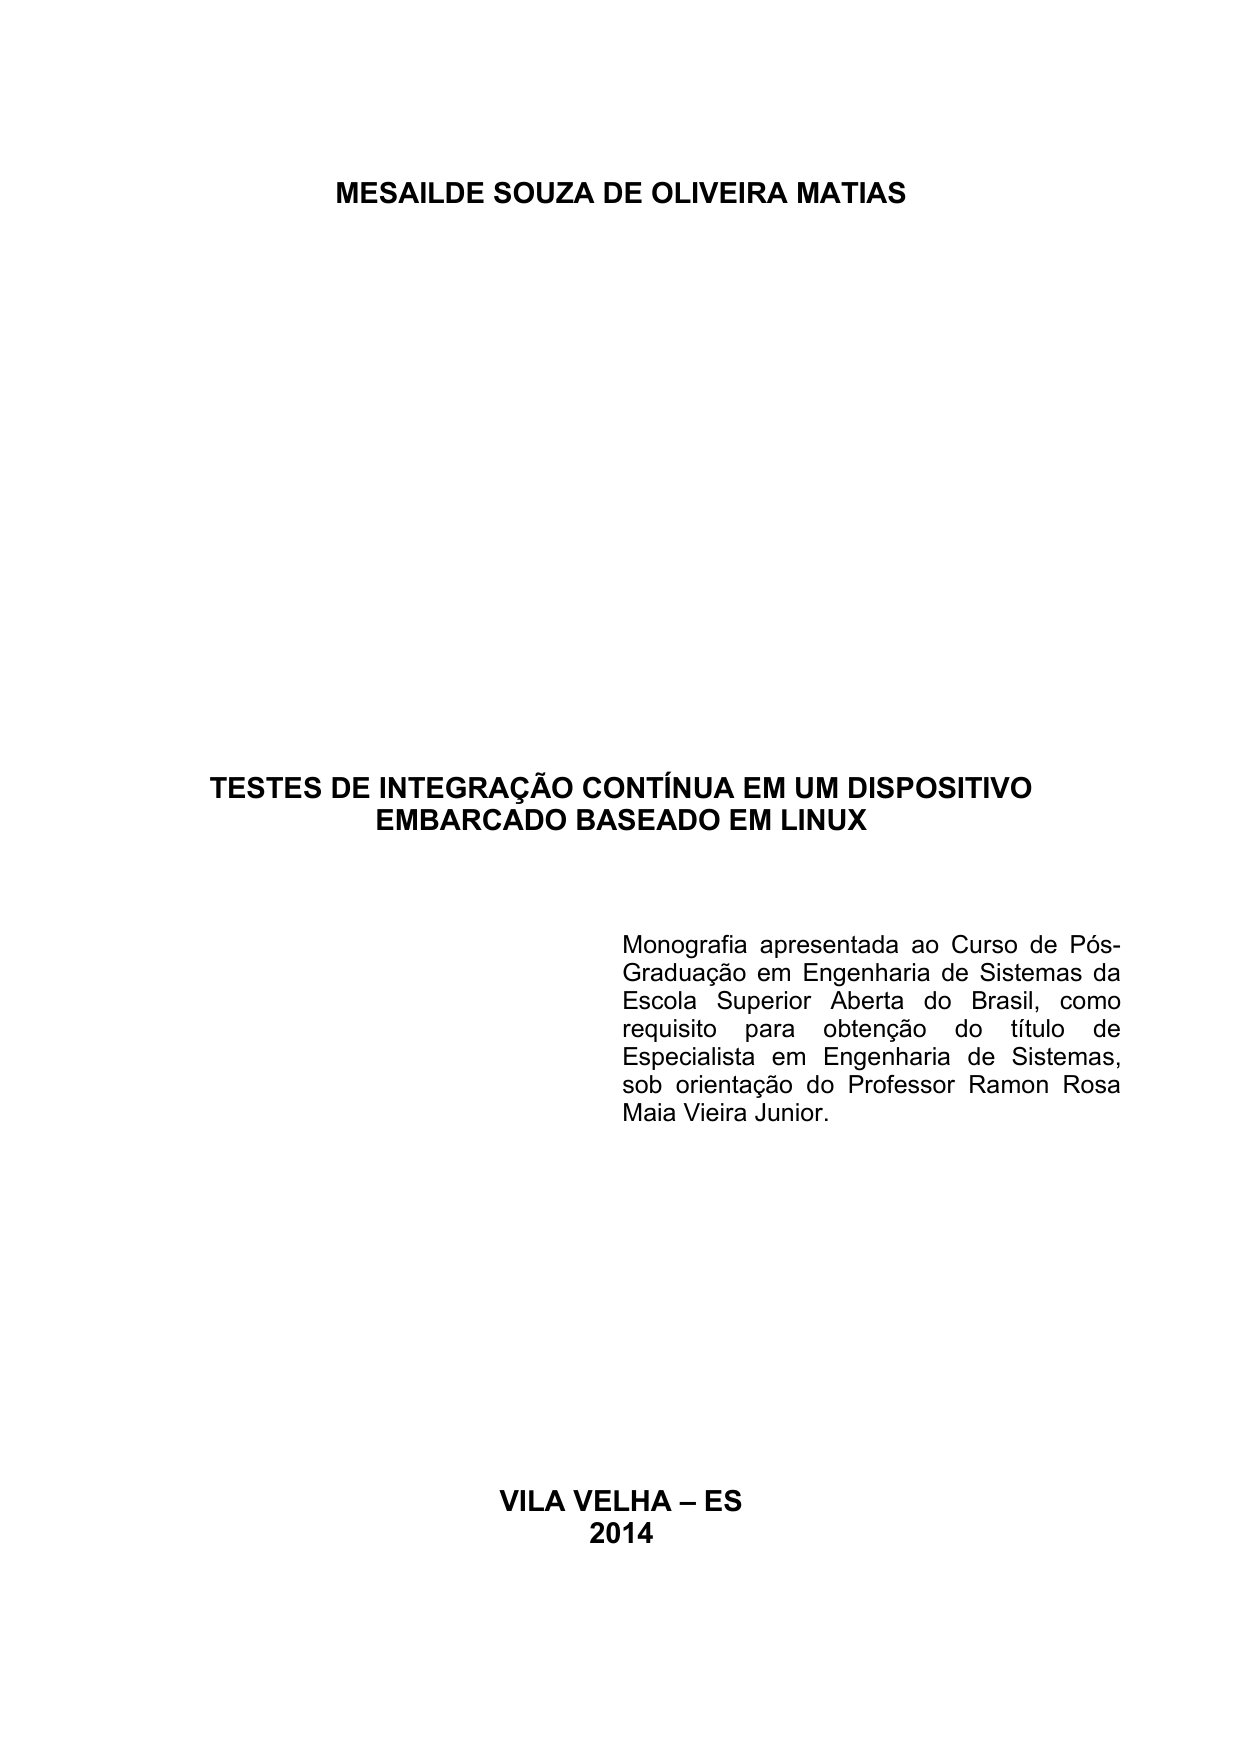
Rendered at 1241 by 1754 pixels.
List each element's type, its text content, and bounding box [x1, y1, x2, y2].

text MESAILDE SOUZA DE OLIVEIRA MATIAS [120, 177, 1122, 210]
text TESTES DE INTEGRAÇÃO CONTÍNUA EM UM DISPOSITIVO EMBARCADO BASEADO EM LINUX [120, 772, 1122, 837]
text VILA VELHA – ES [120, 1485, 1122, 1517]
text Monografia apresentada ao Curso de Pós-Graduação em Engenharia de Sistemas da Escola Superior Aberta do Brasil, como requisito para obtenção do título de Especialista em Engenharia de Sistemas, sob orientação do Professor Ramon Rosa Maia Vieira Junior. [622, 931, 1122, 1127]
text 2014 [120, 1517, 1122, 1550]
